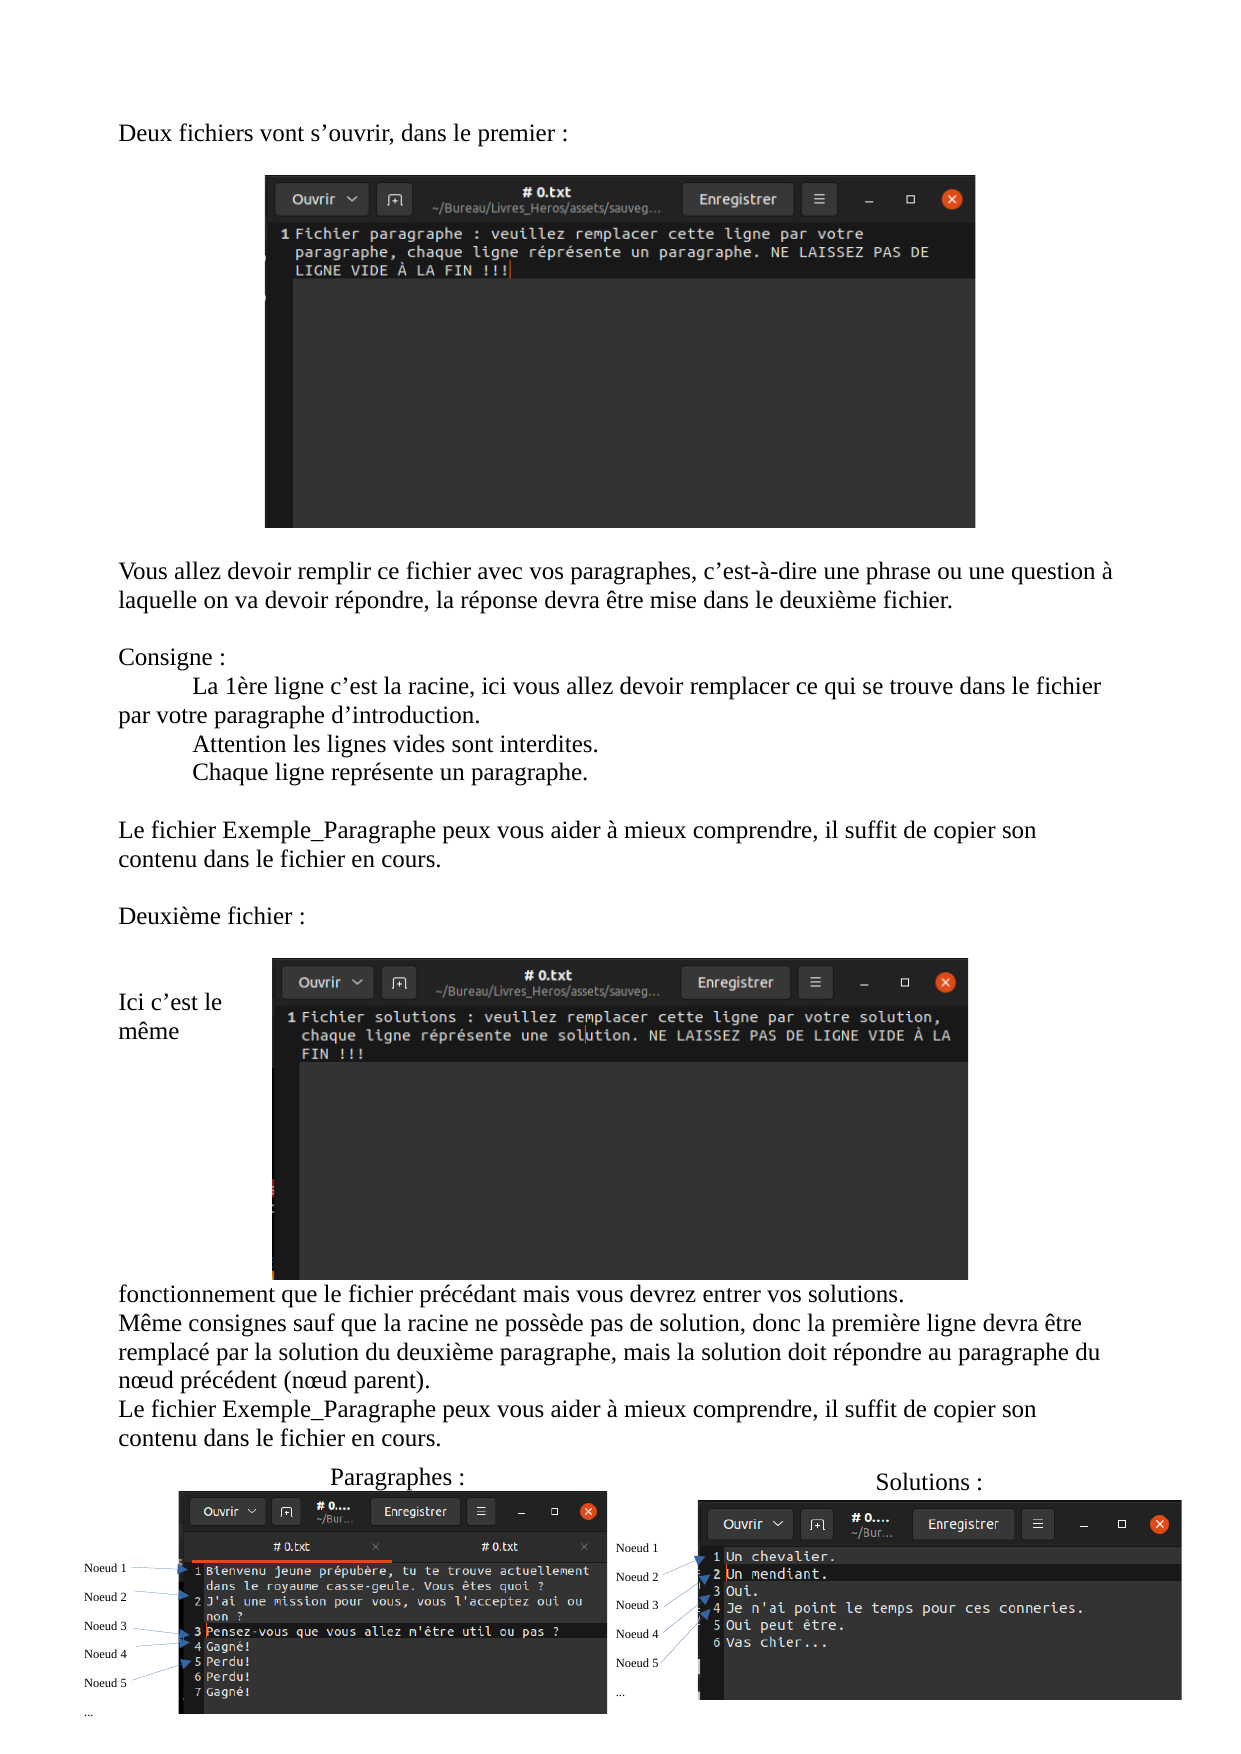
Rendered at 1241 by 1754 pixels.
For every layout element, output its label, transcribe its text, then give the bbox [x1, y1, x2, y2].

text Le fichier Exemple_Paragraphe peux vous aider à mieux comprendre, il suffit de copier son contenu dans le fichier en cours. [118, 1394, 1122, 1452]
picture [697, 1500, 1182, 1700]
picture [264, 175, 976, 528]
text Attention les lignes vides sont interdites. [118, 729, 1122, 757]
picture [178, 1491, 608, 1714]
text Deux fichiers vont s’ouvrir, dans le premier : [118, 118, 1122, 147]
text Vous allez devoir remplir ce fichier avec vos paragraphes, c’est-à-dire une phrase ou une question à laquelle on va devoir répondre, la réponse devra être mise dans le deuxième fichier. [118, 556, 1122, 614]
text Consigne : [118, 642, 1122, 671]
text Le fichier Exemple_Paragraphe peux vous aider à mieux comprendre, il suffit de copier son contenu dans le fichier en cours. [118, 815, 1122, 872]
text Deuxième fichier : [118, 901, 1122, 930]
text Ici c’est le même fonctionnement que le fichier précédant mais vous devrez entrer vos solutions. [118, 987, 1122, 1308]
picture [272, 958, 969, 1280]
text Chaque ligne représente un paragraphe. [118, 757, 1122, 786]
text La 1ère ligne c’est la racine, ici vous allez devoir remplacer ce qui se trouve dans le fichier par votre paragraphe d’introduction. [118, 671, 1122, 729]
text Même consignes sauf que la racine ne possède pas de solution, donc la première ligne devra être remplacé par la solution du deuxième paragraphe, mais la solution doit répondre au paragraphe du nœud précédent (nœud parent). [118, 1308, 1122, 1394]
